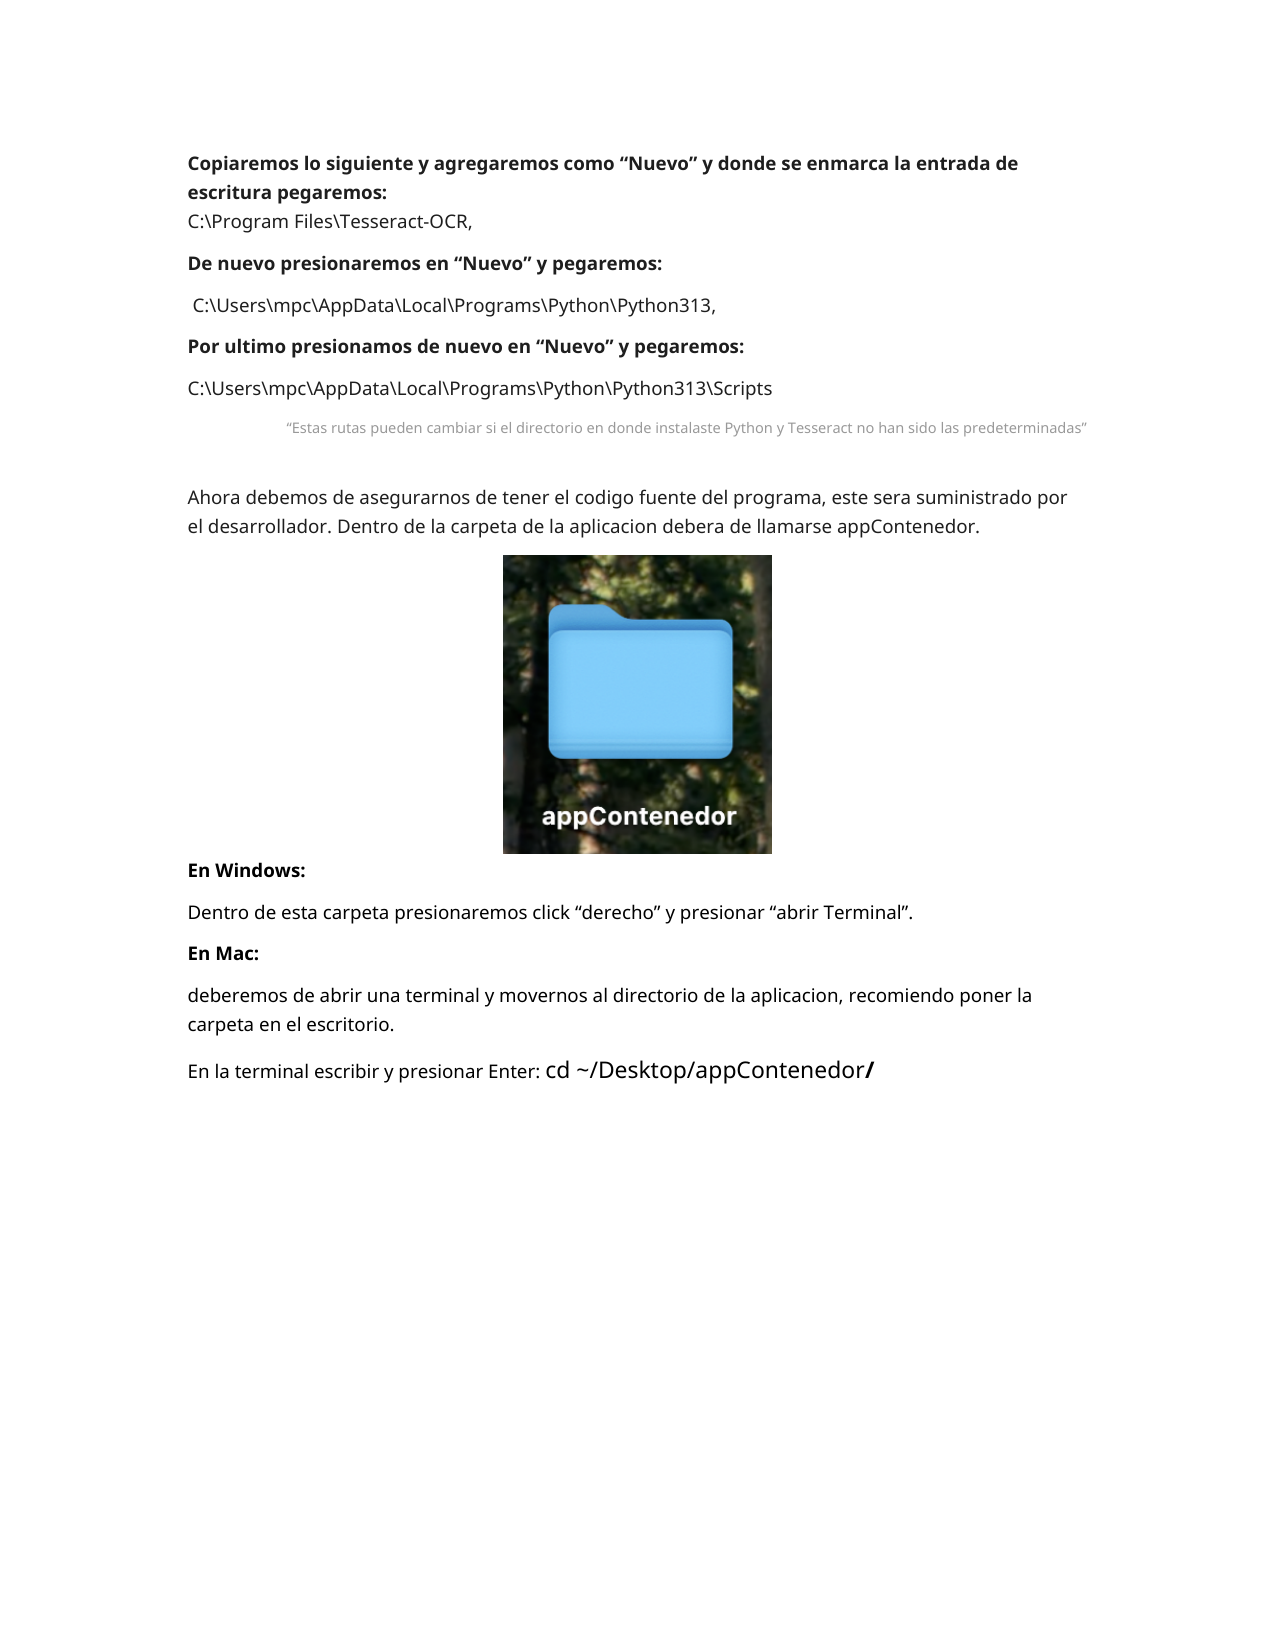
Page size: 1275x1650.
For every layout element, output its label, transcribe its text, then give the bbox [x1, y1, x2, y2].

picture [503, 555, 772, 854]
text “Estas rutas pueden cambiar si el directorio en donde instalaste Python y Tesseract no han sido las predeterminadas” [187, 417, 1087, 437]
text C:\Users\mpc\AppData\Local\Programs\Python\Python313\Scripts [187, 376, 1087, 401]
text C:\Users\mpc\AppData\Local\Programs\Python\Python313, [187, 292, 1087, 318]
text De nuevo presionaremos en “Nuevo” y pegaremos: [187, 250, 1087, 276]
text Ahora debemos de asegurarnos de tener el codigo fuente del programa, este sera suministrado por el desarrollador. Dentro de la carpeta de la aplicacion debera de llamarse appContenedor. [187, 484, 1087, 539]
text Copiaremos lo siguiente y agregaremos como “Nuevo” y donde se enmarca la entrada de escritura pegaremos: C:\Program Files\Tesseract-OCR, [187, 150, 1087, 234]
text En Mac: [187, 941, 1087, 966]
text En Windows: [187, 556, 1087, 883]
text En la terminal escribir y presionar Enter: cd ~/Desktop/appContenedor/ [187, 1053, 1087, 1085]
text Por ultimo presionamos de nuevo en “Nuevo” y pegaremos: [187, 334, 1087, 359]
text deberemos de abrir una terminal y movernos al directorio de la aplicacion, recomiendo poner la carpeta en el escritorio. [187, 982, 1087, 1037]
text Dentro de esta carpeta presionaremos click “derecho” y presionar “abrir Terminal”. [187, 899, 1087, 924]
